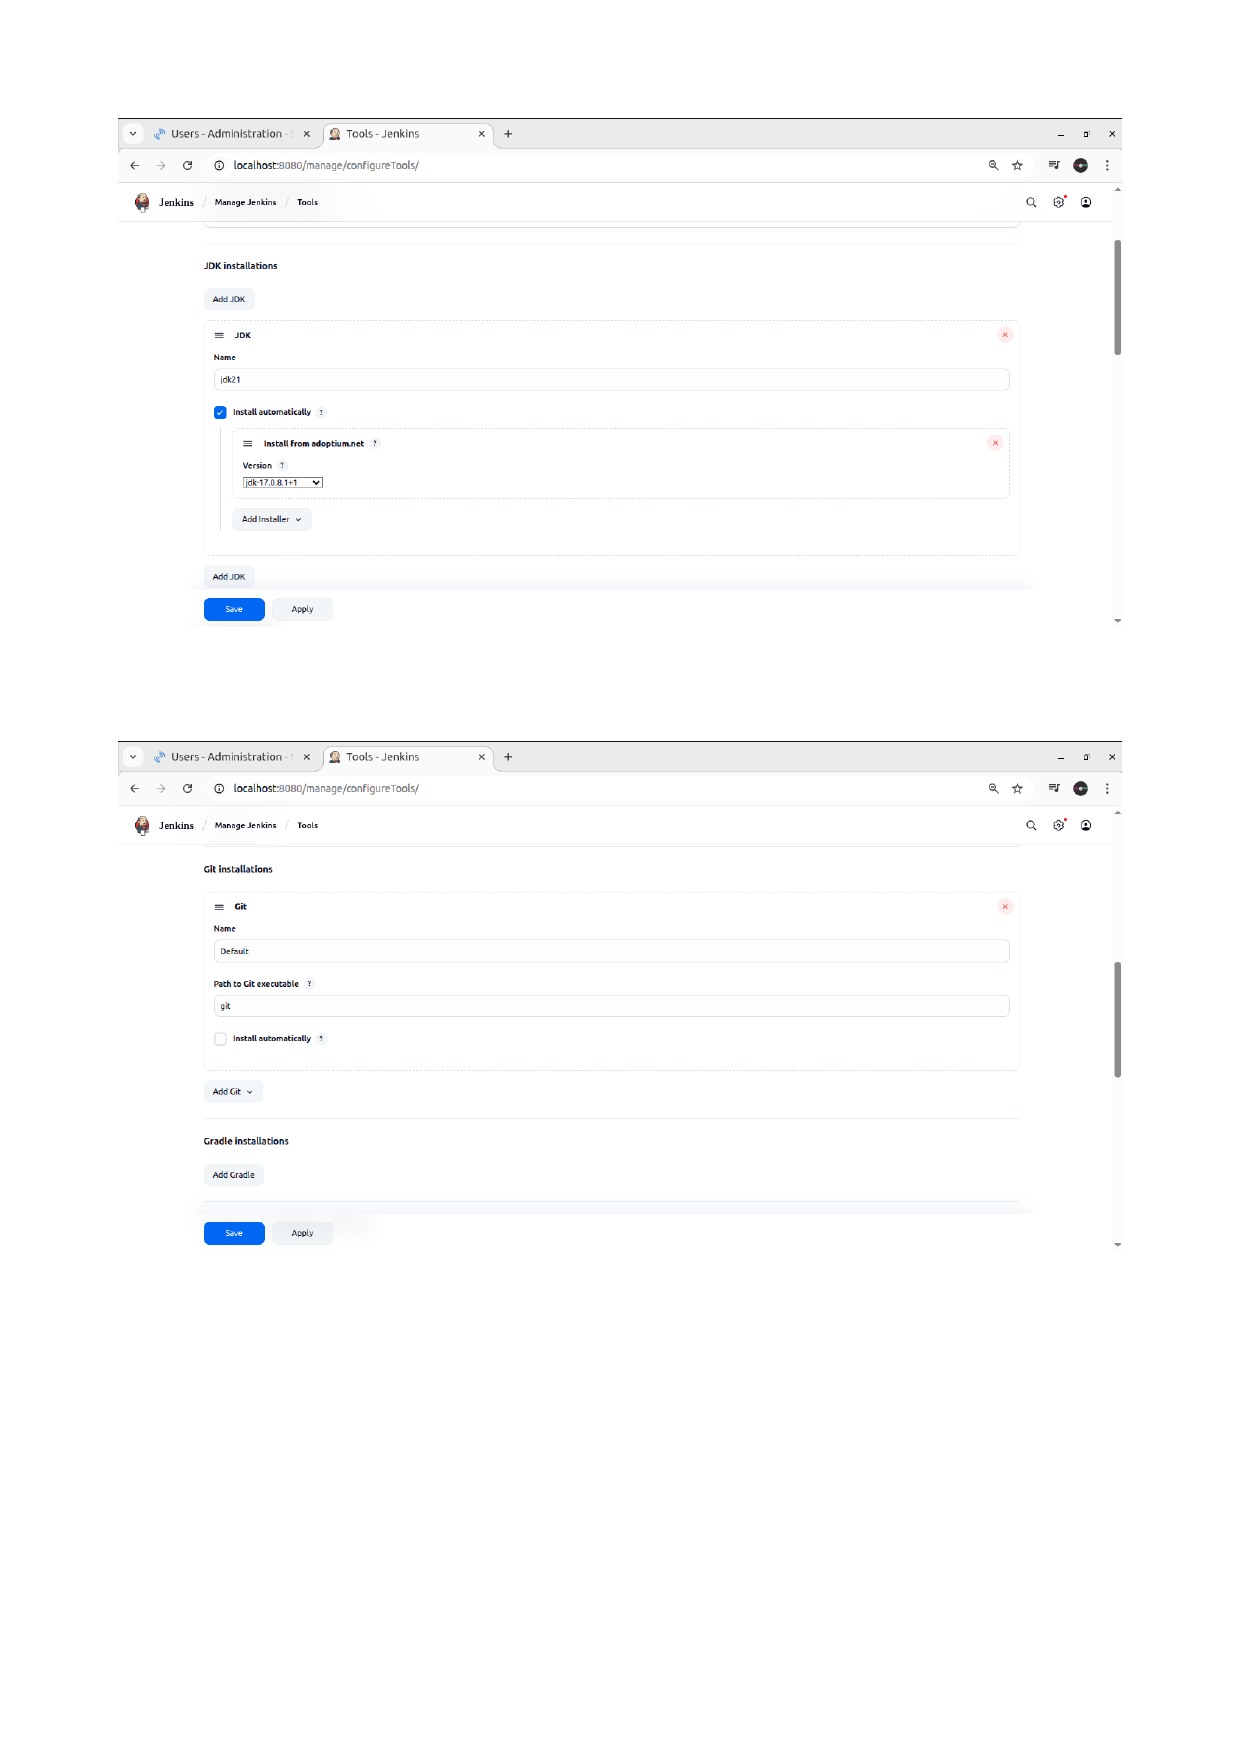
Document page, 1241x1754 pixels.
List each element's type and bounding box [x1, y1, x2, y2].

picture [118, 741, 1123, 1251]
picture [118, 118, 1123, 627]
